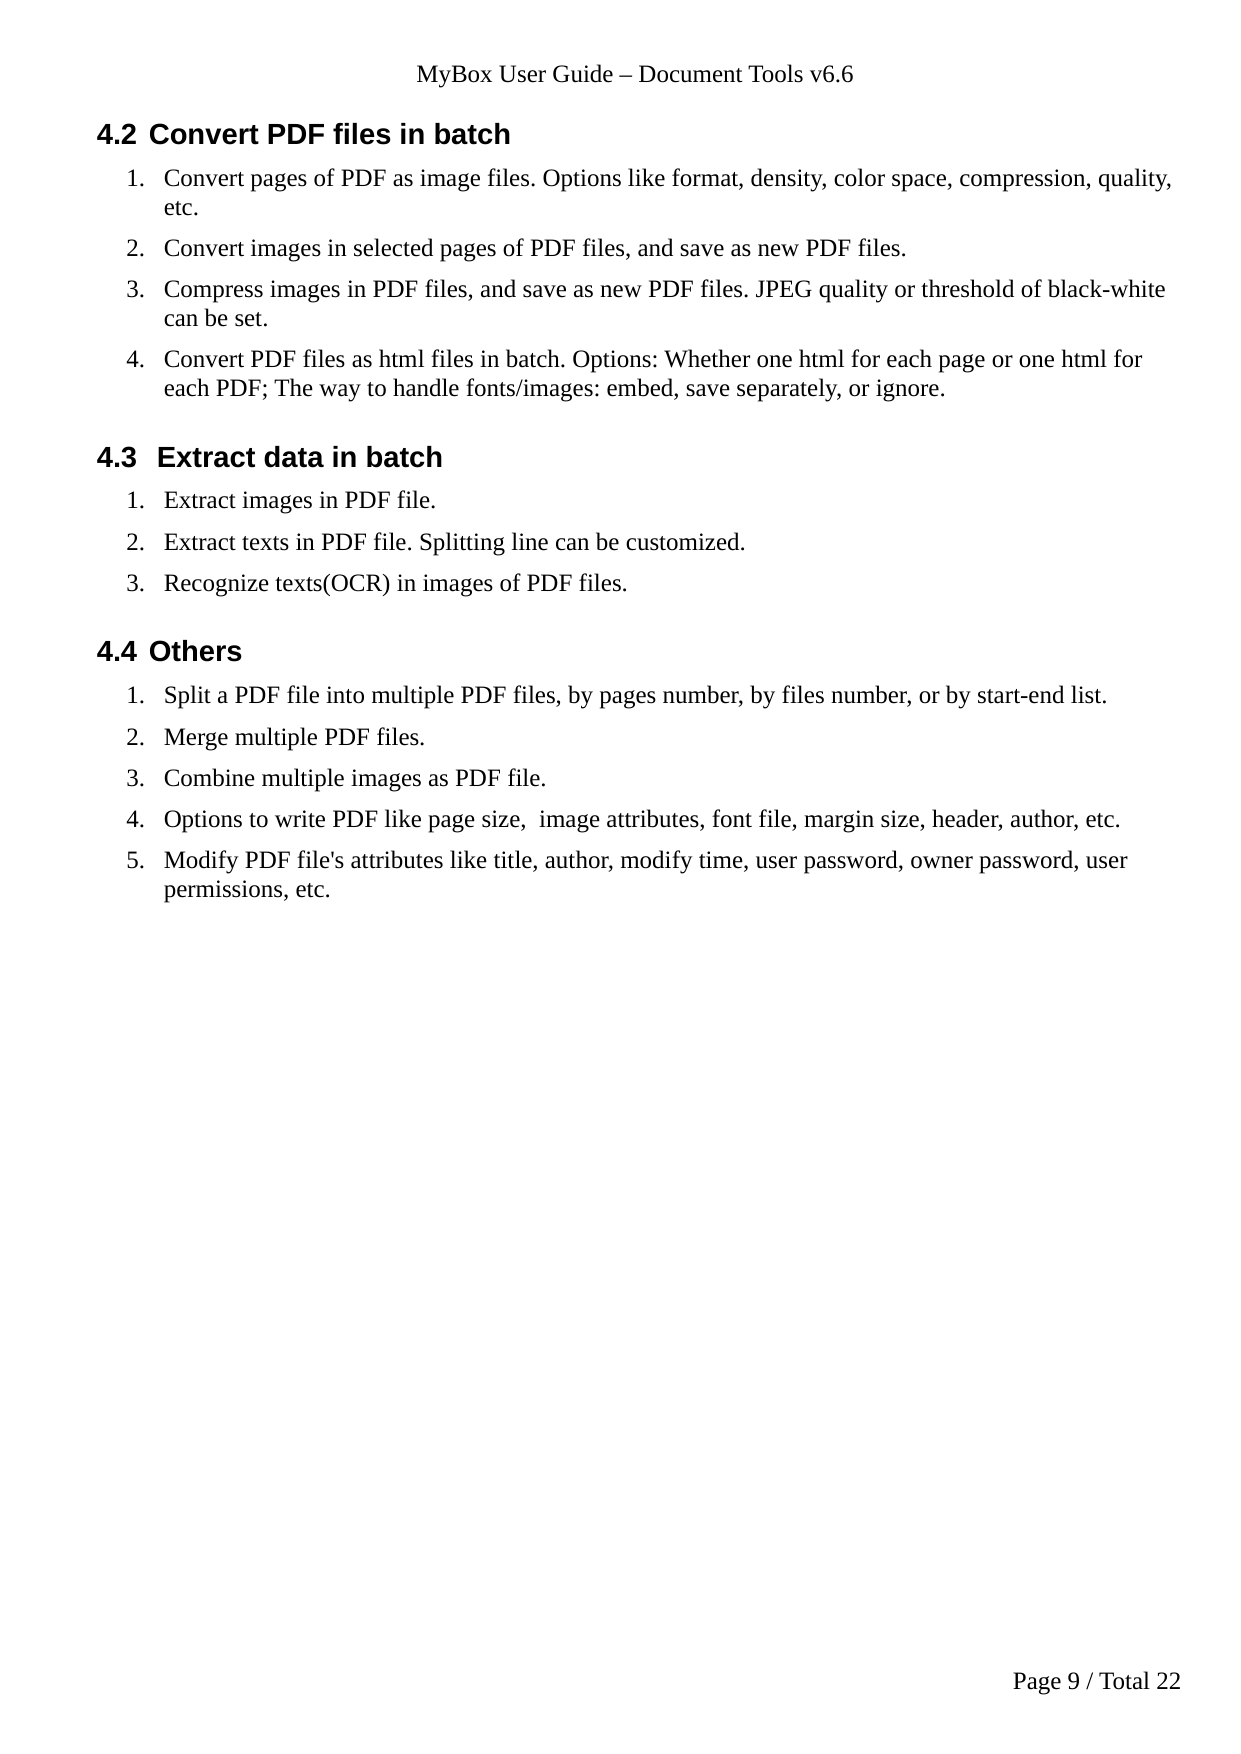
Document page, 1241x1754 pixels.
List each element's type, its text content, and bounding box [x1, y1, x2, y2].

list Compress images in PDF files, and save as new PDF files. JPEG quality or threshold of black-white can be set. [126, 274, 1181, 332]
subtitle Extract data in batch [88, 439, 1181, 473]
list Split a PDF file into multiple PDF files, by pages number, by files number, or by start-end list. [126, 680, 1181, 709]
list Options to write PDF like page size, image attributes, font file, margin size, header, author, etc. [126, 804, 1181, 833]
list Merge multiple PDF files. [126, 722, 1181, 750]
list Modify PDF file's attributes like title, author, modify time, user password, owner password, user permissions, etc. [126, 845, 1181, 903]
subtitle Convert PDF files in batch [88, 117, 1181, 151]
list Extract images in PDF file. [126, 486, 1181, 514]
list Combine multiple images as PDF file. [126, 763, 1181, 792]
list Extract texts in PDF file. Splitting line can be customized. [126, 527, 1181, 556]
subtitle Others [88, 634, 1181, 668]
list Convert images in selected pages of PDF files, and save as new PDF files. [126, 233, 1181, 262]
list Convert PDF files as html files in batch. Options: Whether one html for each page or one html for each PDF; The way to handle fonts/images: embed, save separately, or ignore. [126, 344, 1181, 402]
list Recognize texts(OCR) in images of PDF files. [126, 568, 1181, 597]
list Convert pages of PDF as image files. Options like format, density, color space, compression, quality, etc. [126, 163, 1181, 221]
